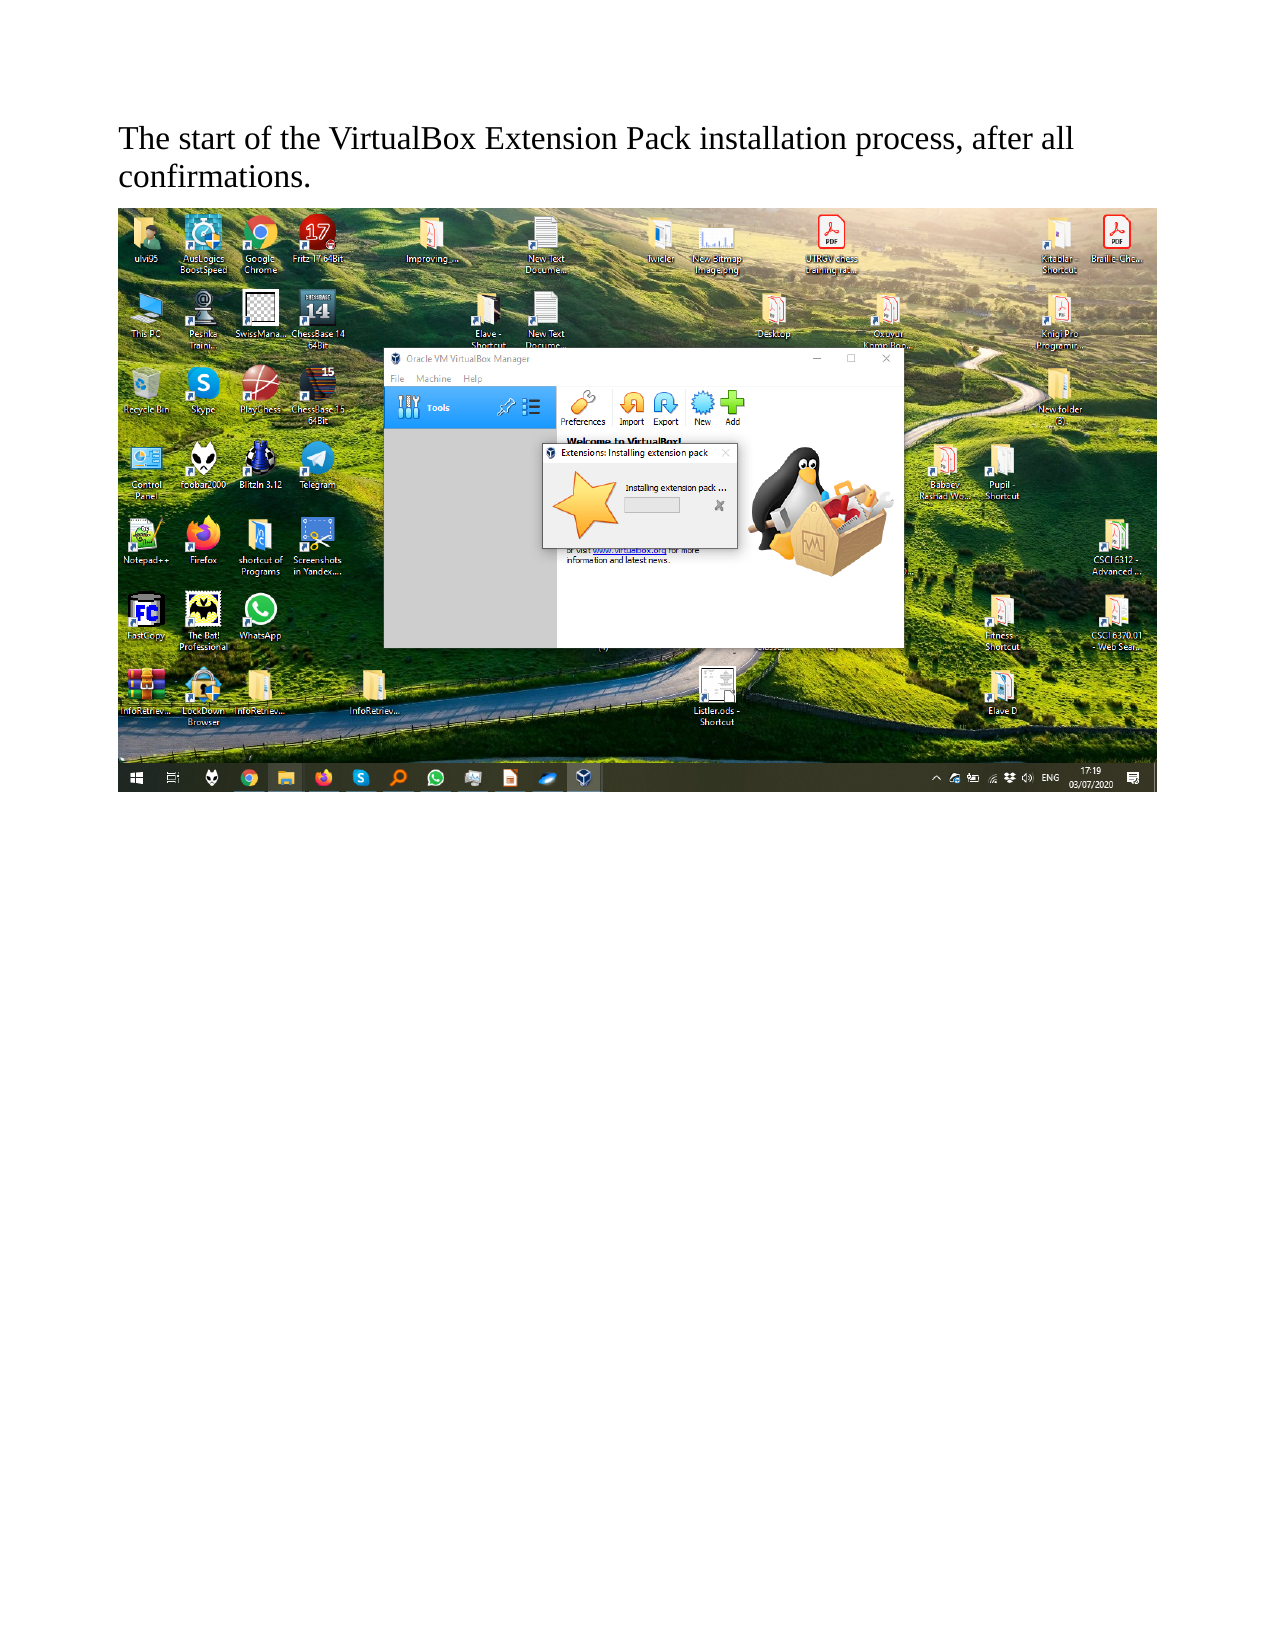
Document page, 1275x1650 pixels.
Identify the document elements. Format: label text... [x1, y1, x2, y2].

picture [118, 208, 1157, 792]
text The start of the VirtualBox Extension Pack installation process, after all confirmations. [118, 118, 1157, 195]
